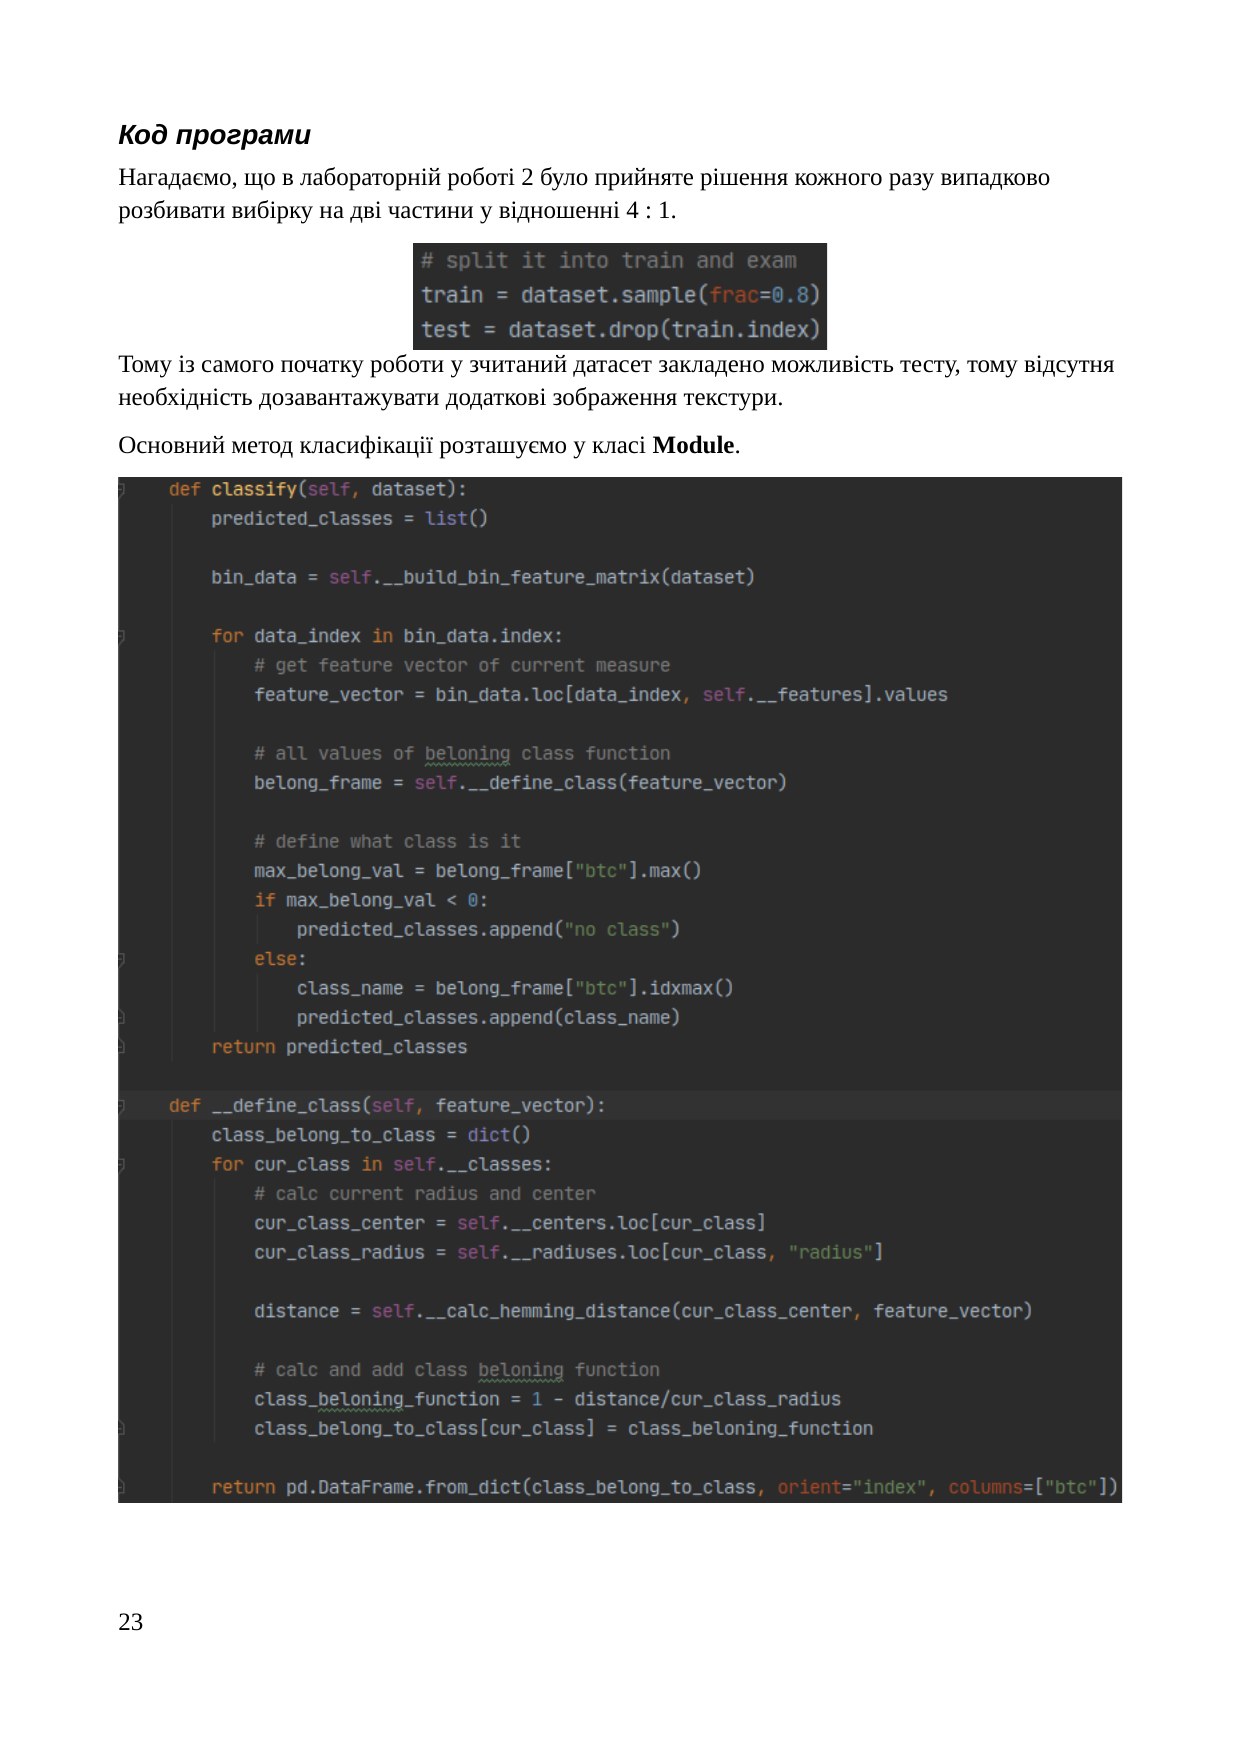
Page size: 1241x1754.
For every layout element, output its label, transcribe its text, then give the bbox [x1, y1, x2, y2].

picture [118, 477, 1123, 1503]
subtitle Код програми [118, 118, 1122, 150]
text Основний метод класифікації розташуємо у класі Module. [118, 430, 1122, 459]
text Тому із самого початку роботи у зчитаний датасет закладено можливість тесту, тому відсутня необхідність дозавантажувати додаткові зображення текстури. [118, 349, 1122, 411]
text Нагадаємо, що в лабораторній роботі 2 було прийняте рішення кожного разу випадково розбивати вибірку на дві частини у відношенні 4 : 1. [118, 162, 1122, 224]
picture [413, 243, 828, 350]
